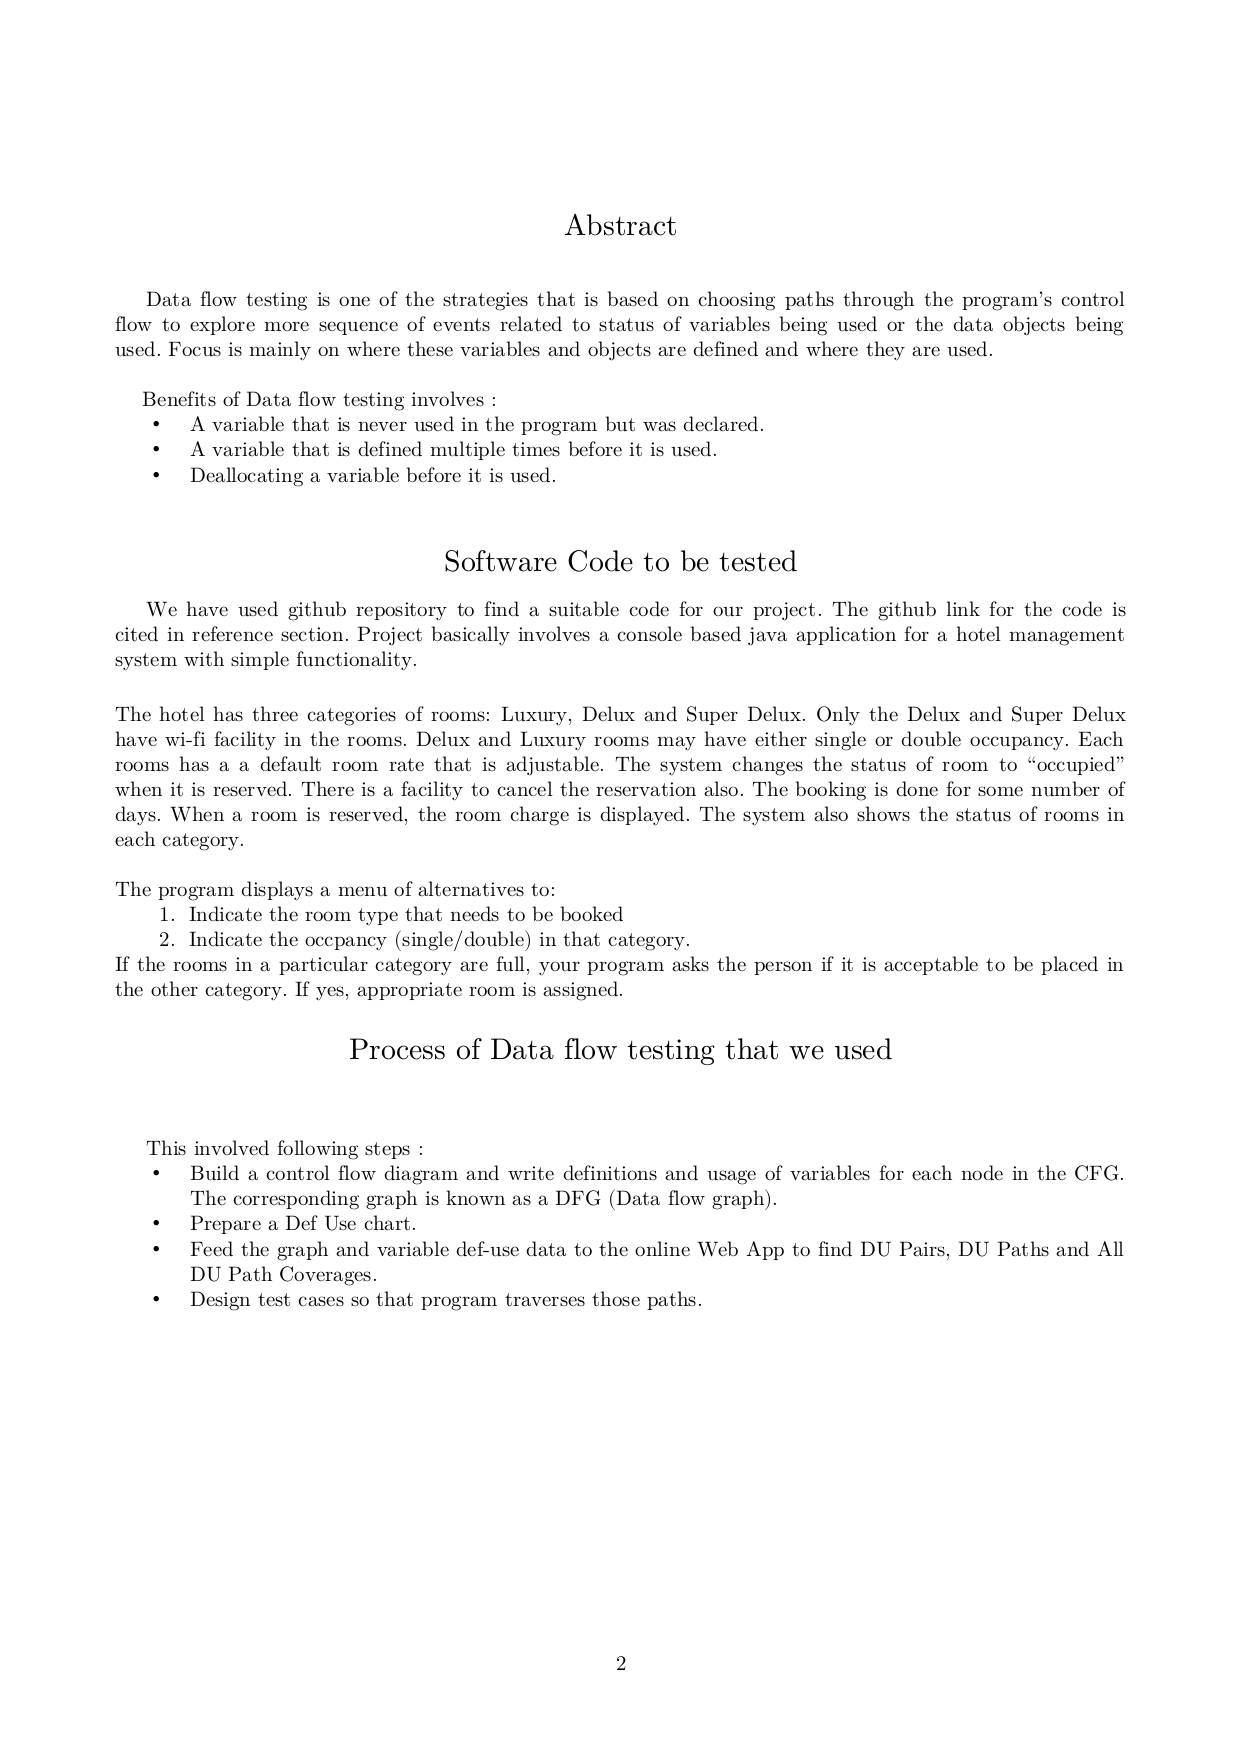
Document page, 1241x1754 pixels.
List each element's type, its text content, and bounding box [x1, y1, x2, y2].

text Data flow testing is one of the strategies that is based on choosing paths through the program’s control flow to explore more sequence of events related to status of variables being used or the data objects being used. Focus is mainly on where these variables and objects are defined and where they are used. [115, 285, 1127, 360]
subtitle Abstract [115, 206, 1127, 242]
text This involved following steps : [115, 1134, 1127, 1159]
subtitle Process of Data flow testing that we used [115, 1030, 1127, 1065]
text The program displays a menu of alternatives to: [115, 875, 1127, 900]
list Feed the graph and variable def-use data to the online Web App to find DU Pairs, DU Paths and All DU Path Coverages. [153, 1235, 1127, 1286]
text Benefits of Data flow testing involves : [115, 385, 1127, 410]
text If the rooms in a particular category are full, your program asks the person if it is acceptable to be placed in the other category. If yes, appropriate room is assigned. [115, 950, 1127, 1000]
list Deallocating a variable before it is used. [153, 461, 1127, 487]
text The hotel has three categories of rooms: Luxury, Delux and Super Delux. Only the Delux and Super Delux have wi-fi facility in the rooms. Delux and Luxury rooms may have either single or double occupancy. Each rooms has a a default room rate that is adjustable. The system changes the status of room to “occupied” when it is reserved. There is a facility to cancel the reservation also. The booking is done for some number of days. When a room is reserved, the room charge is displayed. The system also shows the status of rooms in each category. [115, 700, 1127, 850]
list Prepare a Def Use chart. [153, 1210, 1127, 1235]
list Design test cases so that program traverses those paths. [153, 1286, 1127, 1311]
list A variable that is defined multiple times before it is used. [153, 436, 1127, 461]
list Build a control flow diagram and write definitions and usage of variables for each node in the CFG. The corresponding graph is known as a DFG (Data flow graph). [153, 1159, 1127, 1210]
text We have used github repository to find a suitable code for our project. The github link for the code is cited in reference section. Project basically involves a console based java application for a hotel management system with simple functionality. [115, 596, 1127, 671]
list Indicate the room type that needs to be booked [159, 900, 1127, 925]
list A variable that is never used in the program but was declared. [153, 410, 1127, 436]
list Indicate the occpancy (single/double) in that category. [159, 925, 1127, 950]
subtitle Software Code to be tested [115, 541, 1127, 577]
